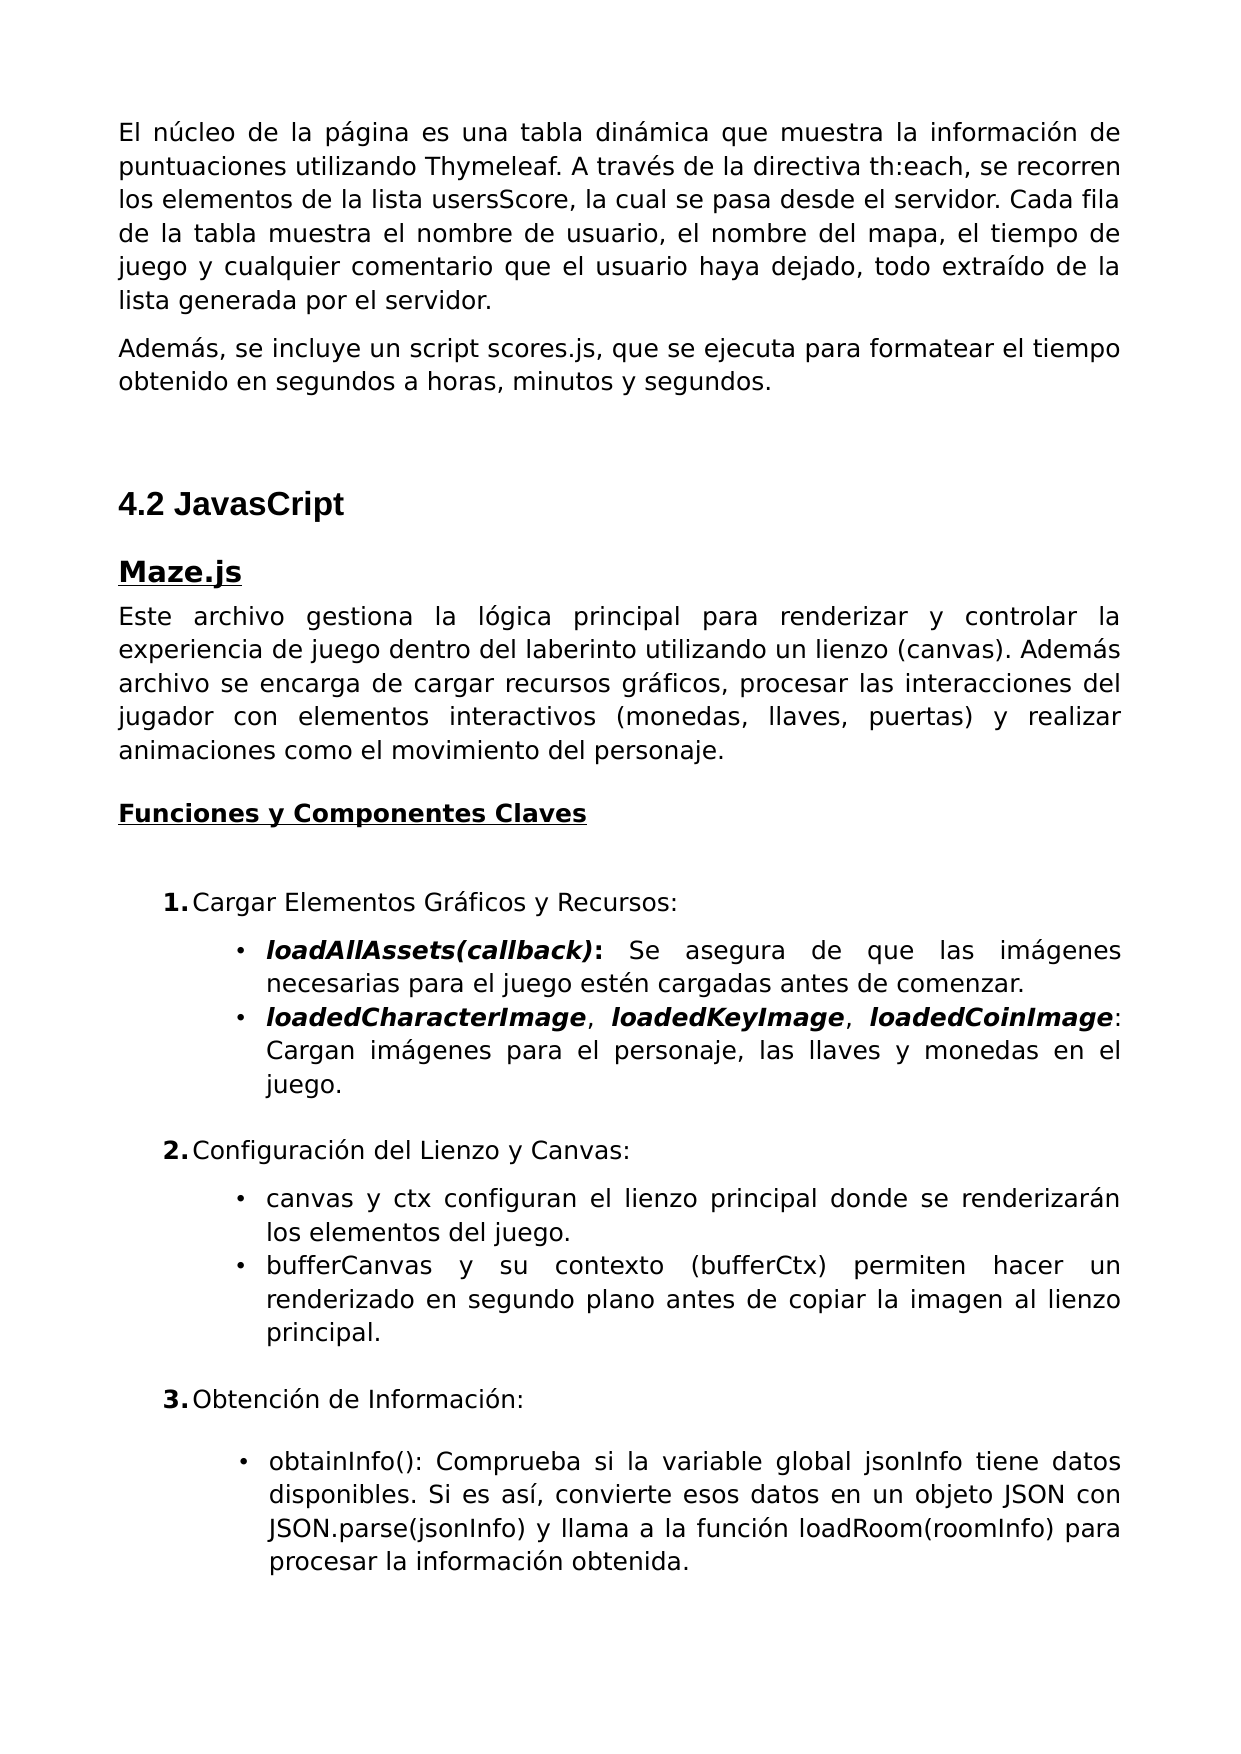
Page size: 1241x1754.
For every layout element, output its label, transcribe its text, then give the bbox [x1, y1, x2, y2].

list obtainInfo(): Comprueba si la variable global jsonInfo tiene datos disponibles. Si es así, convierte esos datos en un objeto JSON con JSON.parse(jsonInfo) y llama a la función loadRoom(roomInfo) para procesar la información obtenida. [239, 1447, 1122, 1577]
list canvas y ctx configuran el lienzo principal donde se renderizarán los elementos del juego. [236, 1184, 1122, 1247]
list loadedCharacterImage, loadedKeyImage, loadedCoinImage: Cargan imágenes para el personaje, las llaves y monedas en el juego. [236, 1003, 1122, 1099]
list Cargar Elementos Gráficos y Recursos: [162, 888, 1122, 917]
subtitle Maze.js [118, 556, 1122, 589]
text El núcleo de la página es una tabla dinámica que muestra la información de puntuaciones utilizando Thymeleaf. A través de la directiva th:each, se recorren los elementos de la lista usersScore, la cual se pasa desde el servidor. Cada fila de la tabla muestra el nombre de usuario, el nombre del mapa, el tiempo de juego y cualquier comentario que el usuario haya dejado, todo extraído de la lista generada por el servidor. [118, 118, 1122, 315]
list Configuración del Lienzo y Canvas: [162, 1136, 1122, 1165]
list loadAllAssets(callback): Se asegura de que las imágenes necesarias para el juego estén cargadas antes de comenzar. [236, 936, 1122, 998]
text Este archivo gestiona la lógica principal para renderizar y controlar la experiencia de juego dentro del laberinto utilizando un lienzo (canvas). Además archivo se encarga de cargar recursos gráficos, procesar las interacciones del jugador con elementos interactivos (monedas, llaves, puertas) y realizar animaciones como el movimiento del personaje. [118, 602, 1122, 765]
subtitle 4.2 JavasCript [118, 484, 1122, 522]
subtitle Obtención de Información: [162, 1385, 1122, 1414]
list bufferCanvas y su contexto (bufferCtx) permiten hacer un renderizado en segundo plano antes de copiar la imagen al lienzo principal. [236, 1251, 1122, 1348]
text Además, se incluye un script scores.js, que se ejecuta para formatear el tiempo obtenido en segundos a horas, minutos y segundos. [118, 334, 1122, 397]
subtitle Funciones y Componentes Claves [118, 799, 1122, 828]
